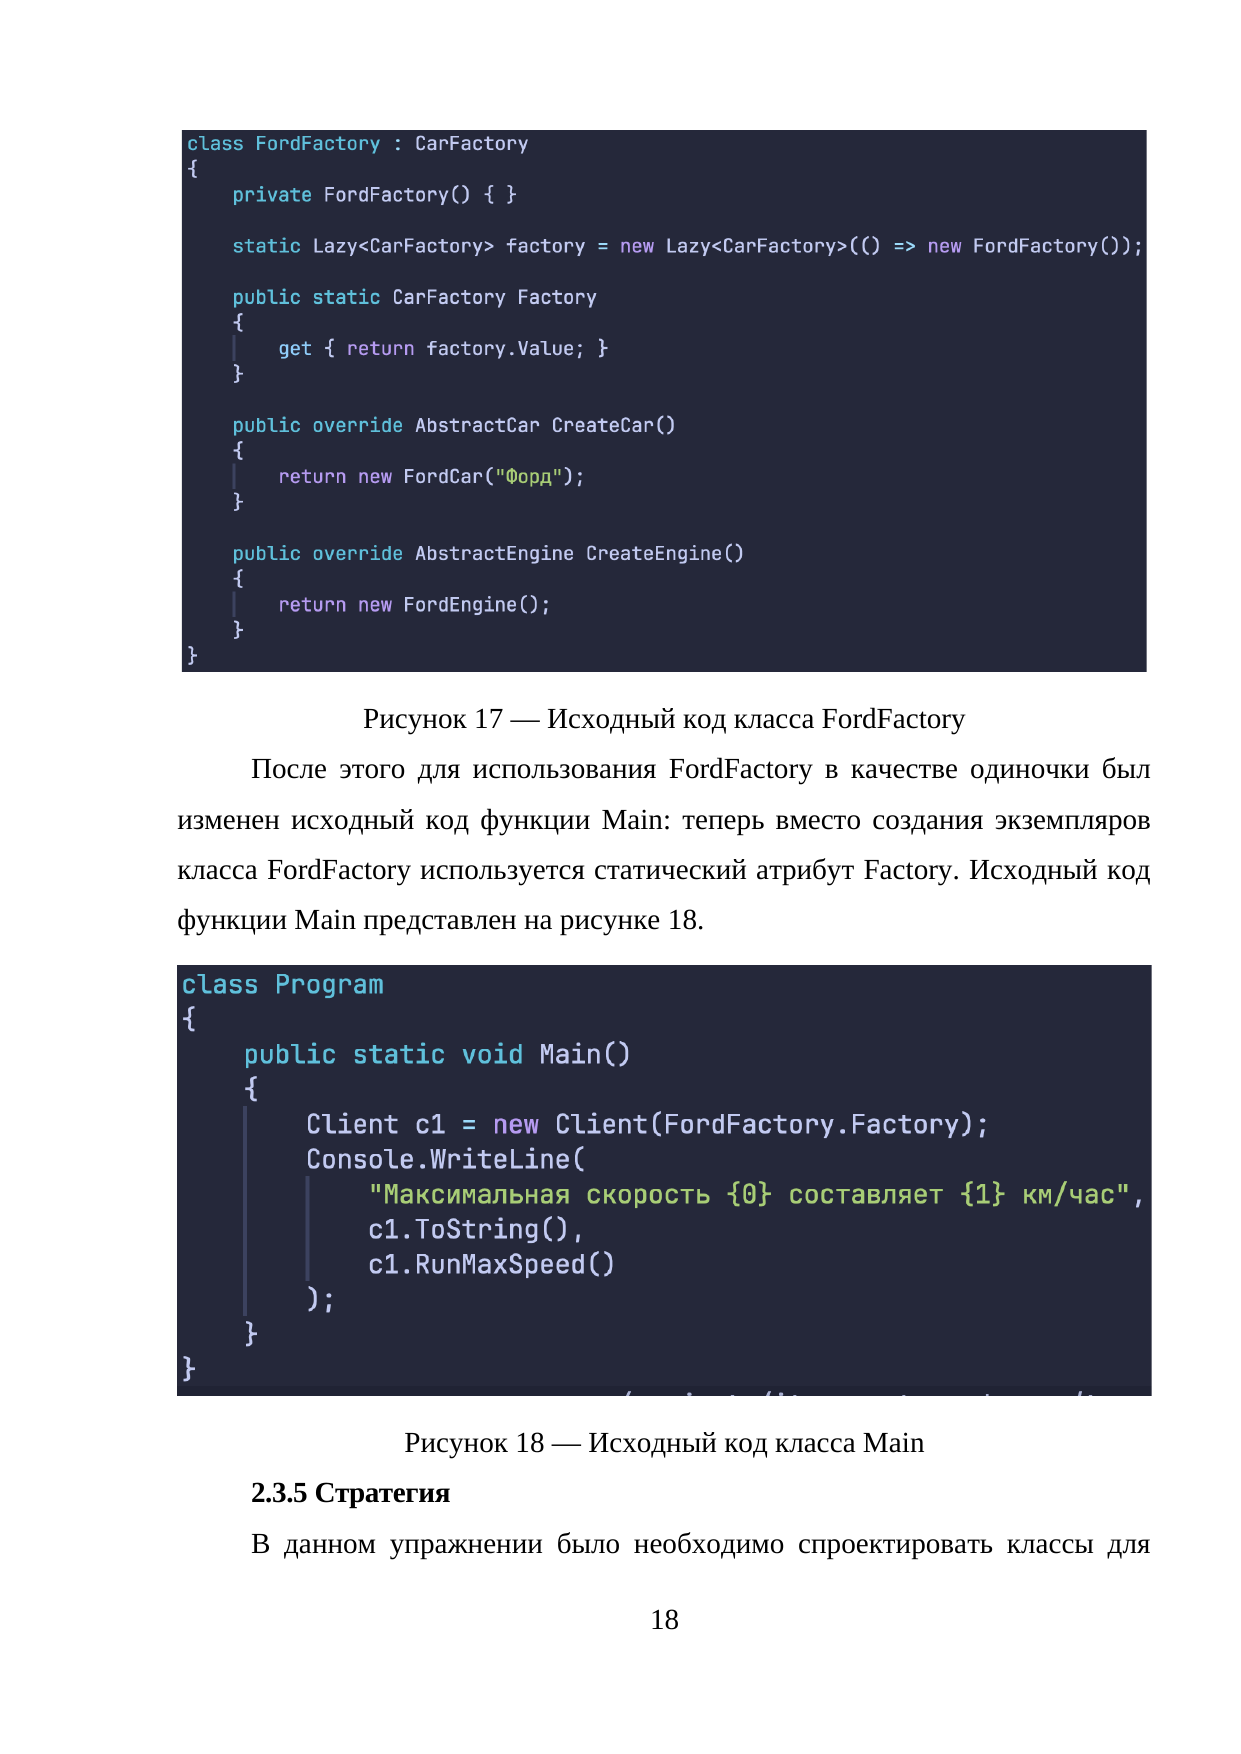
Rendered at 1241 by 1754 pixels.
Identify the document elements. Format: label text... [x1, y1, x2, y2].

picture [181, 130, 1147, 672]
text В данном упражнении было необходимо спроектировать классы для [177, 1526, 1152, 1559]
text Рисунок 18 — Исходный код класса Main [177, 1396, 1152, 1459]
picture [177, 965, 1152, 1396]
text После этого для использования FordFactory в качестве одиночки был изменен исходный код функции Main: теперь вместо создания экземпляров класса FordFactory используется статический атрибут Factory. Исходный код функции Main представлен на рисунке 18. [177, 752, 1152, 936]
subtitle Стратегия [177, 1475, 1152, 1509]
text Рисунок 17 — Исходный код класса FordFactory [177, 131, 1152, 735]
